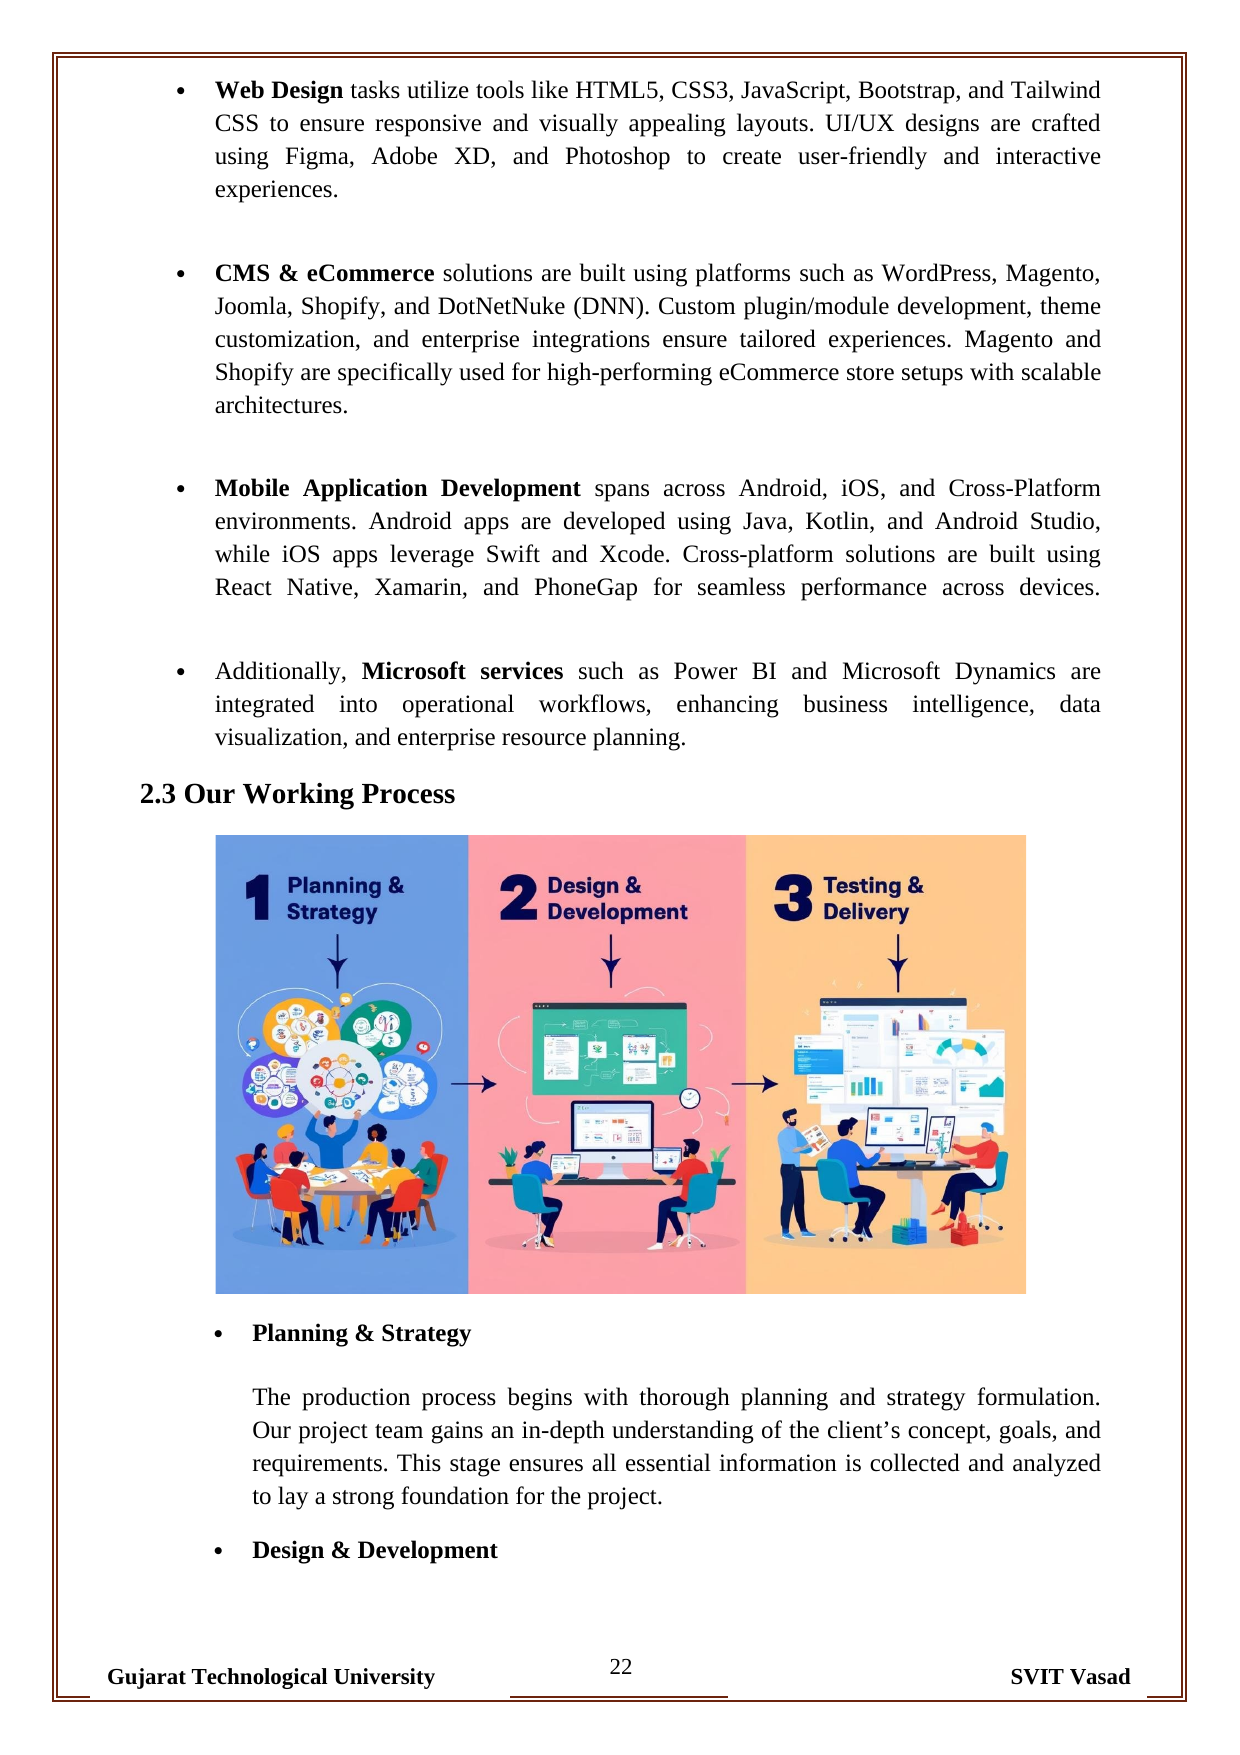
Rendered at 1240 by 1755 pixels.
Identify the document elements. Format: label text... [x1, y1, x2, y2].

list Additionally, Microsoft services such as Power BI and Microsoft Dynamics are integrated into operational workflows, enhancing business intelligence, data visualization, and enterprise resource planning. [177, 656, 1102, 751]
list Web Design tasks utilize tools like HTML5, CSS3, JavaScript, Bootstrap, and Tailwind CSS to ensure responsive and visually appealing layouts. UI/UX designs are crafted using Figma, Adobe XD, and Photoshop to create user-friendly and interactive experiences. [177, 75, 1102, 233]
list Mobile Application Development spans across Android, iOS, and Cross-Platform environments. Android apps are developed using Java, Kotlin, and Android Studio, while iOS apps leverage Swift and Xcode. Cross-platform solutions are built using React Native, Xamarin, and PhoneGap for seamless performance across devices. [177, 473, 1102, 631]
list Planning & Strategy [214, 1318, 1102, 1347]
list Design & Development [214, 1535, 1102, 1564]
text 2.3 Our Working Process [139, 776, 1102, 809]
text The production process begins with thorough planning and strategy formulation. Our project team gains an in-depth understanding of the client’s concept, goals, and requirements. This stage ensures all essential information is collected and analyzed to lay a strong foundation for the project. [252, 1382, 1102, 1510]
picture [215, 835, 1027, 1294]
list CMS & eCommerce solutions are built using platforms such as WordPress, Magento, Joomla, Shopify, and DotNetNuke (DNN). Custom plugin/module development, theme customization, and enterprise integrations ensure tailored experiences. Magento and Shopify are specifically used for high-performing eCommerce store setups with scalable architectures. [177, 258, 1102, 449]
